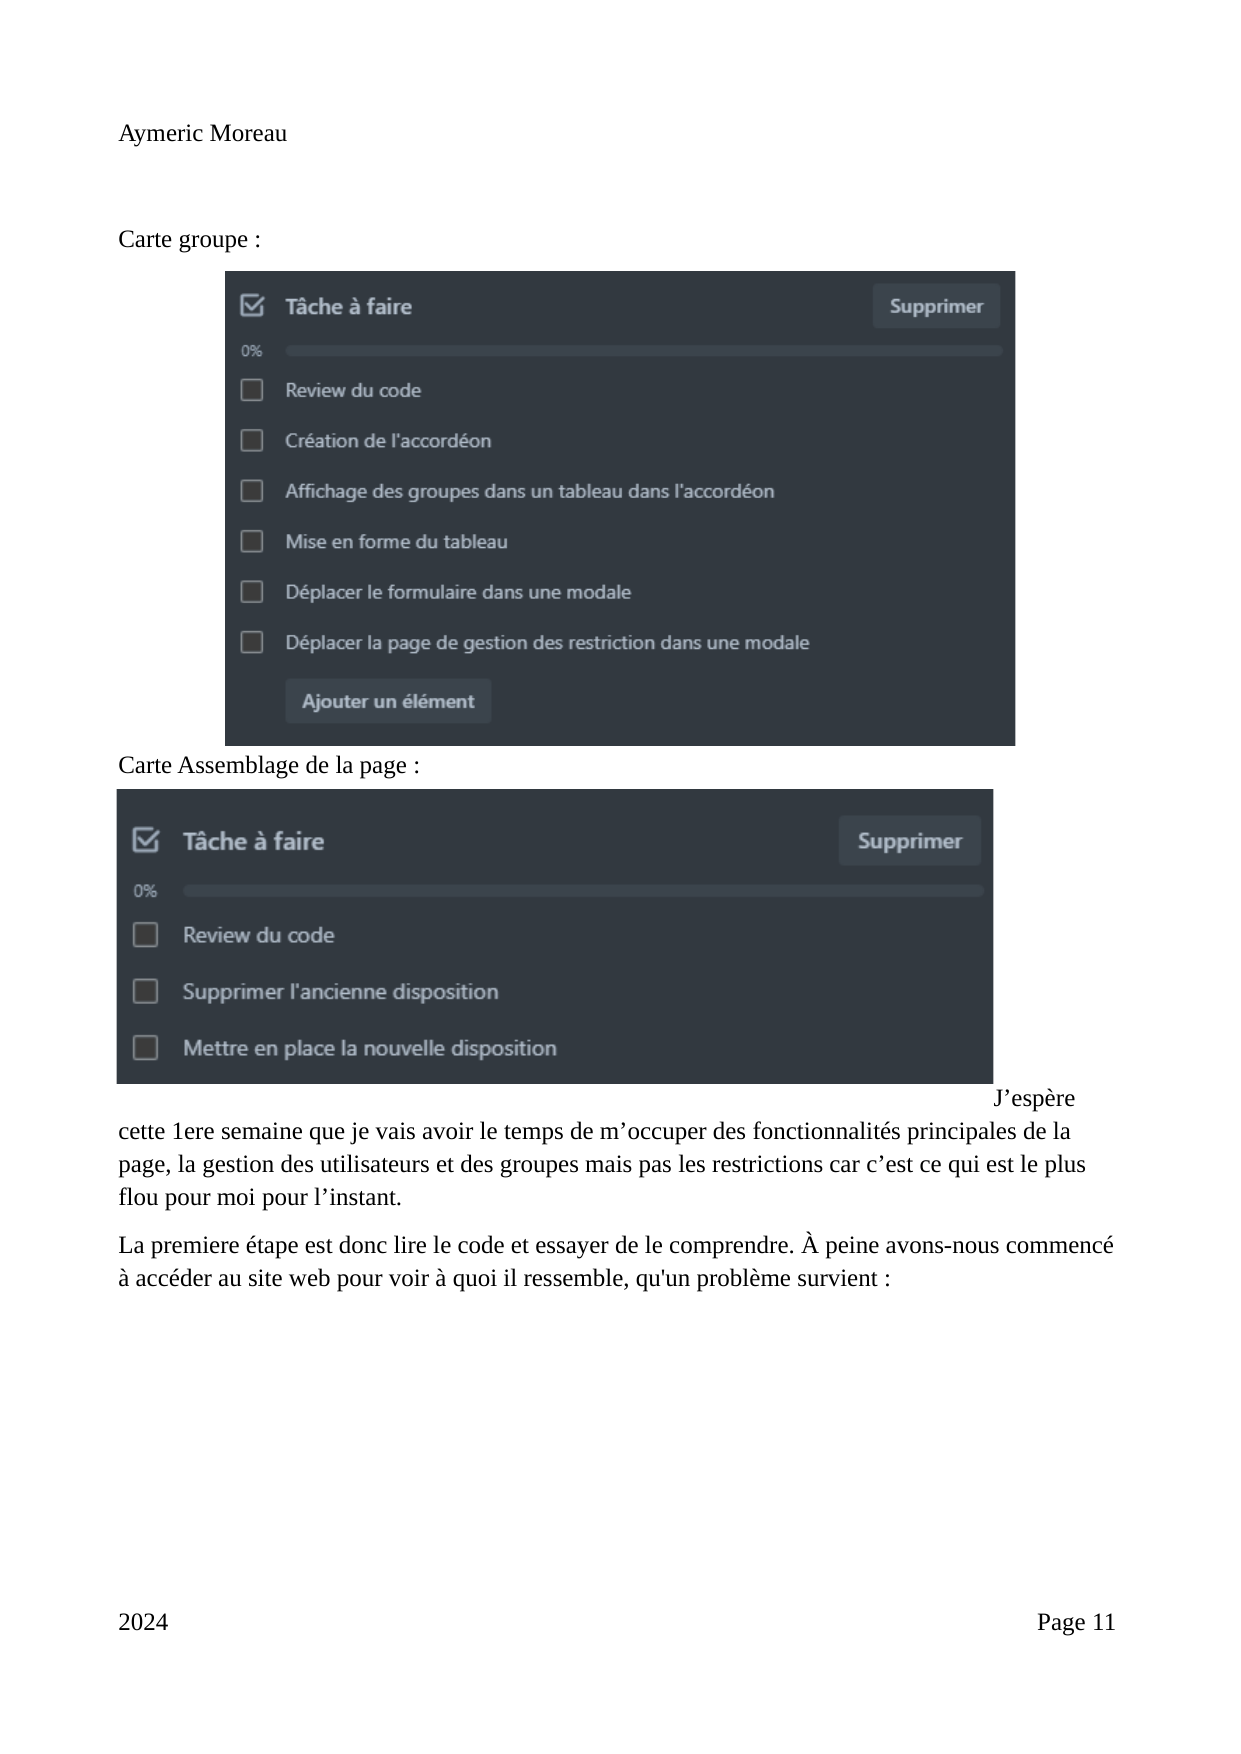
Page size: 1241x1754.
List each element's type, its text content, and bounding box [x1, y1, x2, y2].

text J’espère cette 1ere semaine que je vais avoir le temps de m’occuper des fonctionnalités principales de la page, la gestion des utilisateurs et des groupes mais pas les restrictions car c’est ce qui est le plus flou pour moi pour l’instant. [118, 1083, 1122, 1211]
text Carte groupe : [118, 224, 1122, 253]
picture [225, 271, 1016, 746]
picture [116, 789, 994, 1084]
text La premiere étape est donc lire le code et essayer de le comprendre. À peine avons-nous commencé à accéder au site web pour voir à quoi il ressemble, qu'un problème survient : [118, 1230, 1122, 1292]
text Carte Assemblage de la page : [118, 272, 1122, 779]
